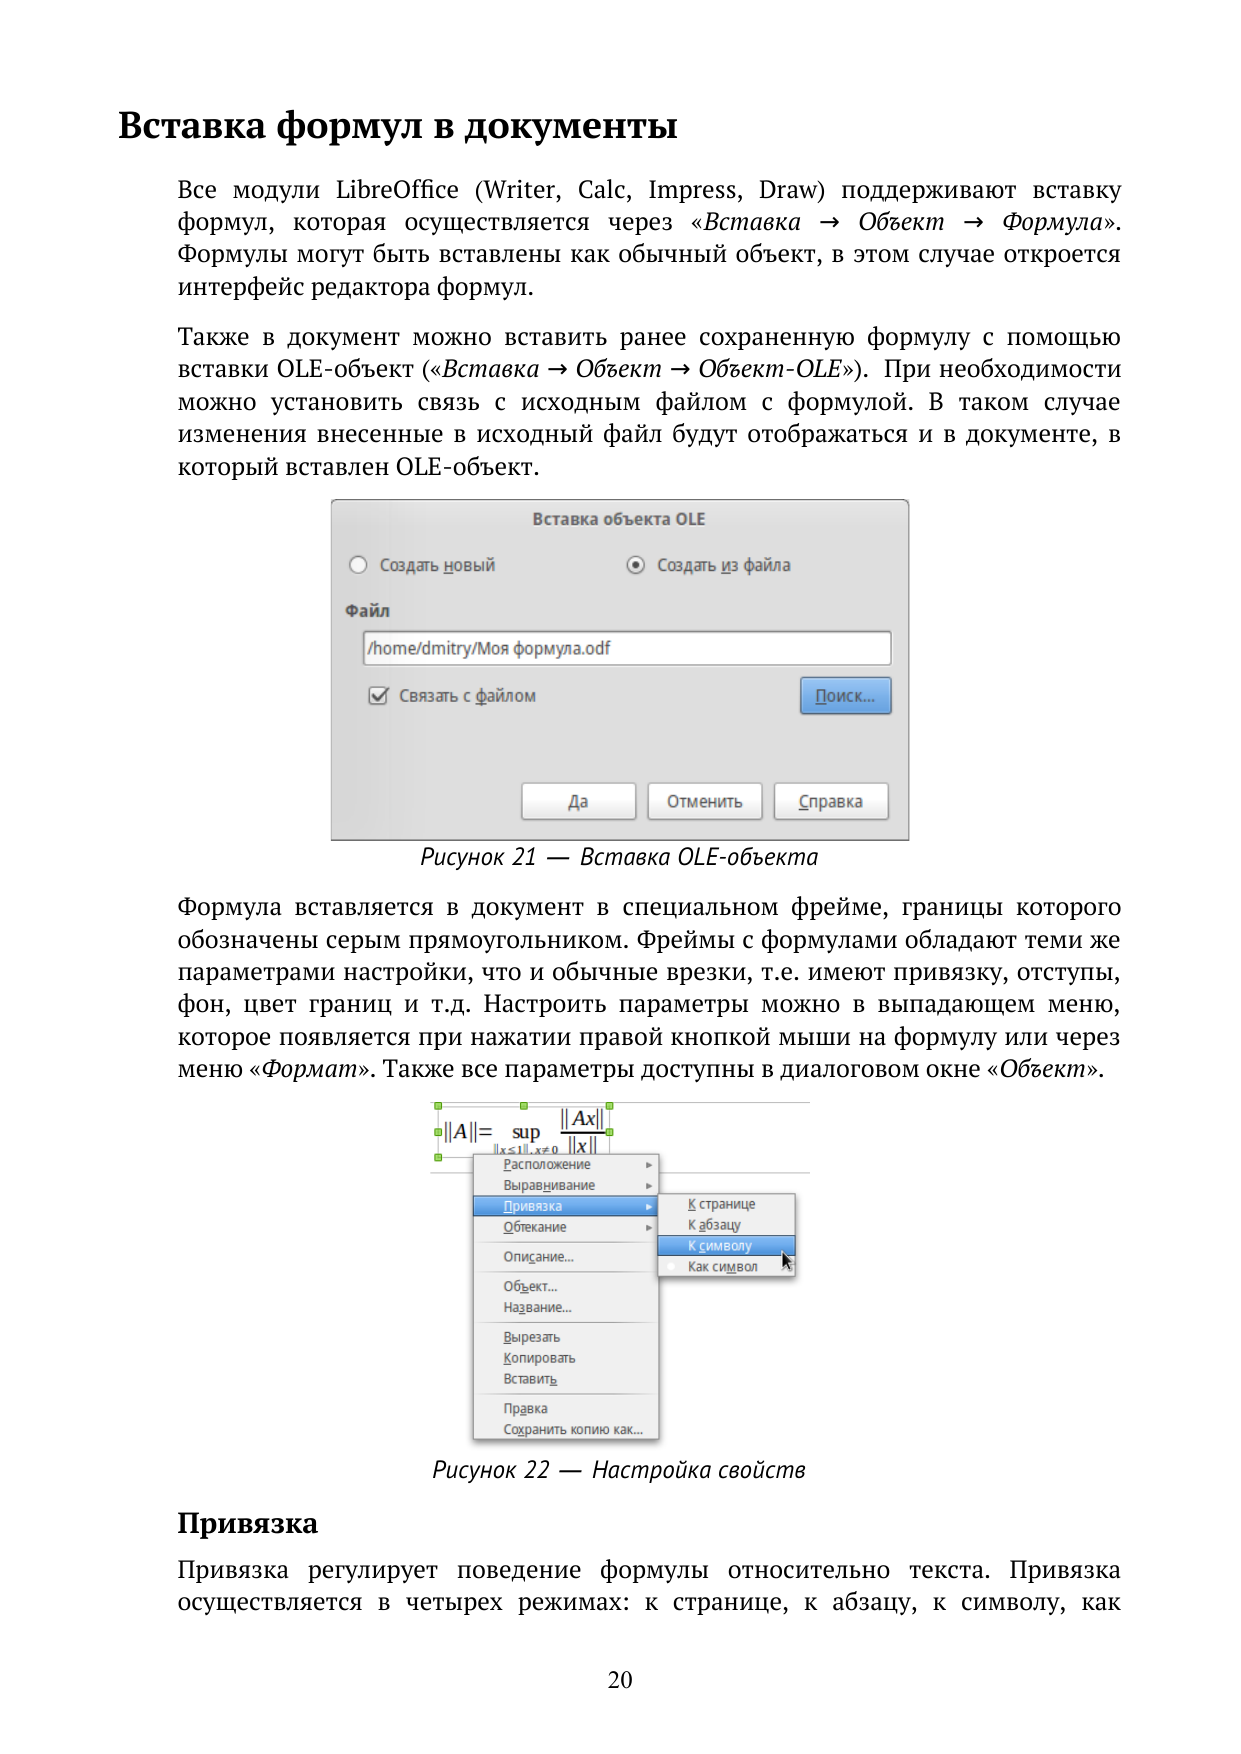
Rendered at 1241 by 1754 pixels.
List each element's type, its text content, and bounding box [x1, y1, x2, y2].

text Также в документ можно вставить ранее сохраненную формулу с помощью вставки OLE-объект («Вставка → Объект → Объект-OLE»). При необходимости можно установить связь с исходным файлом с формулой. В таком случае изменения внесенные в исходный файл будут отображаться и в документе, в который вставлен OLE-объект. [177, 320, 1122, 482]
text Привязка регулирует поведение формулы относительно текста. Привязка осуществляется в четырех режимах: к странице, к абзацу, к символу, как [177, 1553, 1122, 1618]
subtitle Привязка [177, 1102, 1122, 1541]
text Формула вставляется в документ в специальном фрейме, границы которого обозначены серым прямоугольником. Фреймы с формулами обладают теми же параметрами настройки, что и обычные врезки, т.е. имеют привязку, отступы, фон, цвет границ и т.д. Настроить параметры можно в выпадающем меню, которое появляется при нажатии правой кнопкой мыши на формулу или через меню «Формат». Также все параметры доступны в диалоговом окне «Объект». [177, 499, 1122, 1084]
text Рисунок 22 ― Настройка свойств [430, 1454, 810, 1486]
picture [330, 499, 910, 841]
picture [430, 1102, 810, 1454]
text Все модули LibreOffice (Writer, Calc, Impress, Draw) поддерживают вставку формул, которая осуществляется через «Вставка → Объект → Формула». Формулы могут быть вставлены как обычный объект, в этом случае откроется интерфейс редактора формул. [177, 173, 1122, 302]
text Рисунок 21 ― Вставка OLE-объекта [331, 841, 909, 872]
subtitle Вставка формул в документы [118, 100, 1122, 149]
